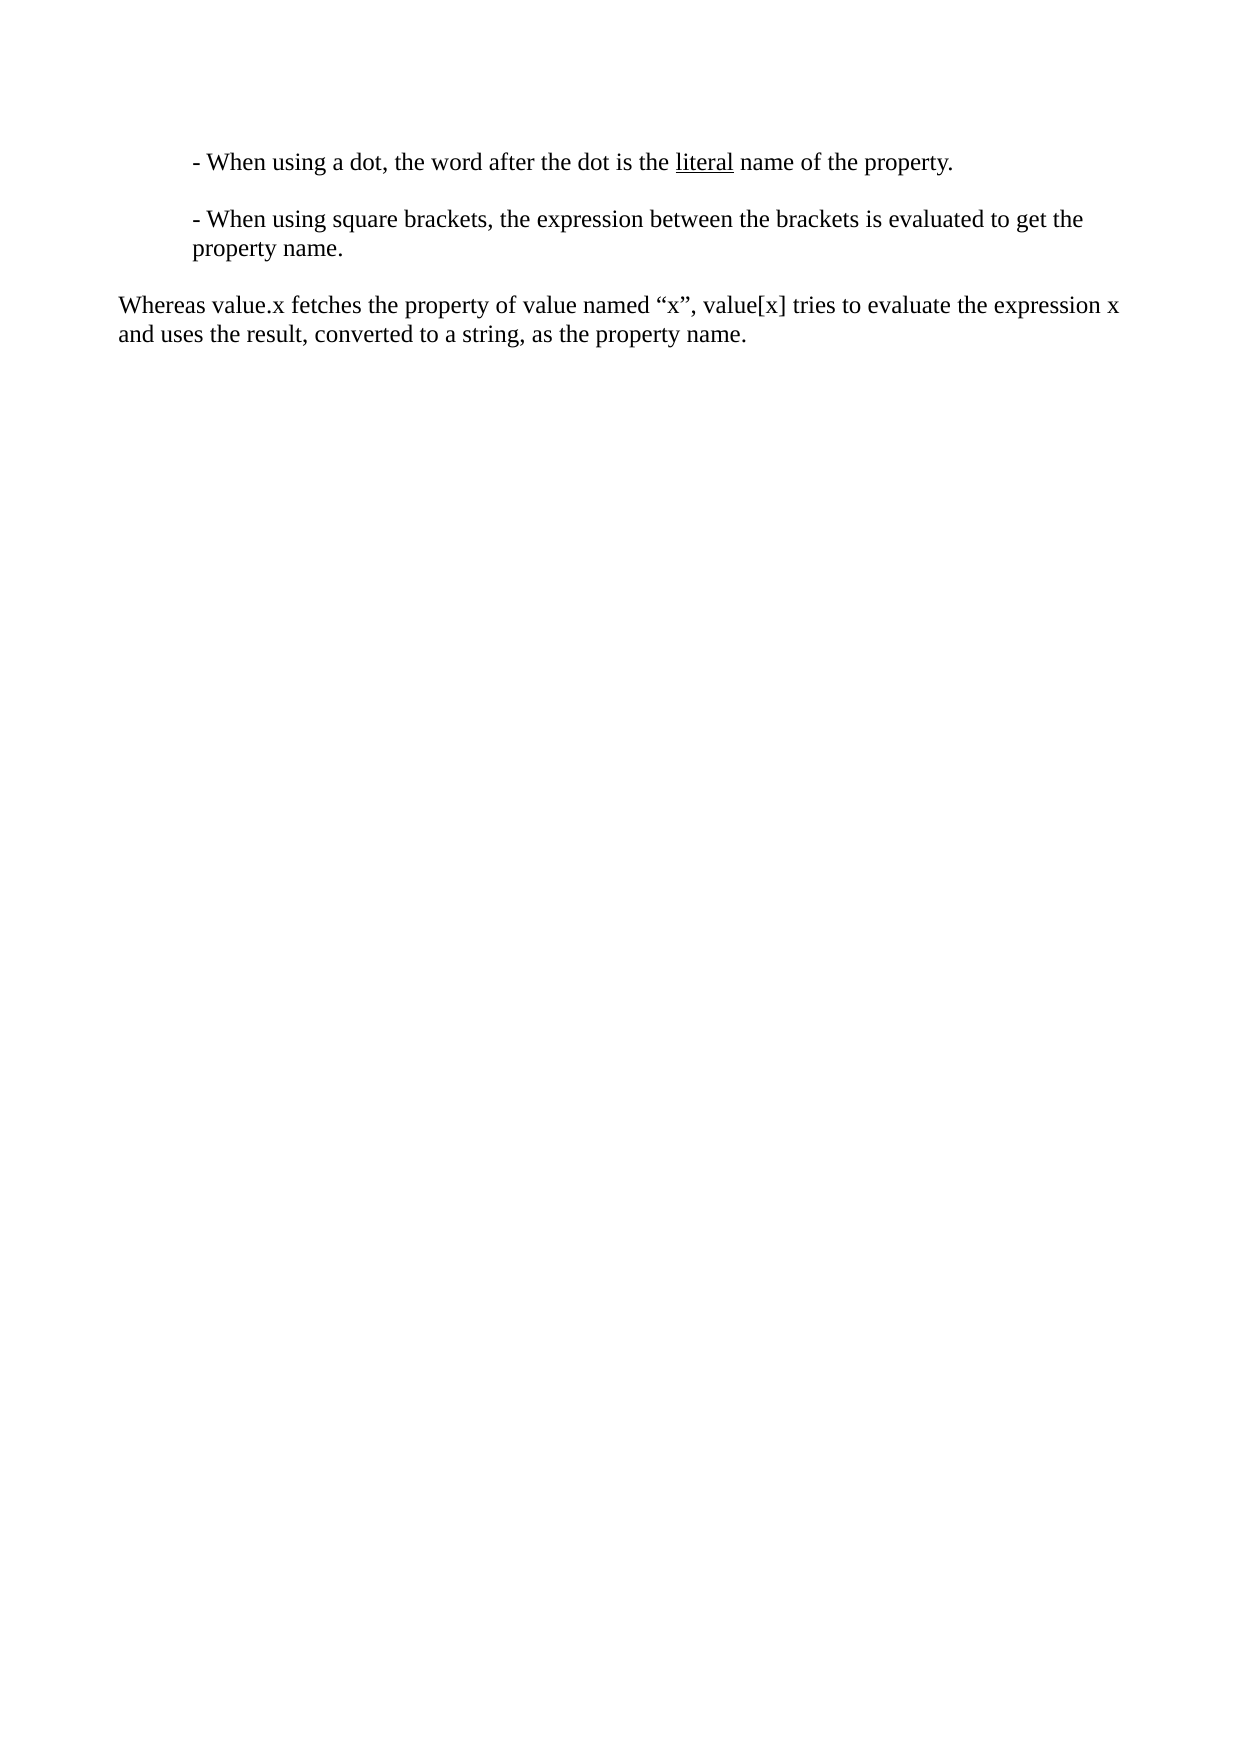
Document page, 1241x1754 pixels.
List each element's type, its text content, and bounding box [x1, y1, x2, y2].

text Whereas value.x fetches the property of value named “x”, value[x] tries to evaluate the expression x and uses the result, converted to a string, as the property name. [118, 291, 1122, 348]
text - When using a dot, the word after the dot is the literal name of the property. [118, 147, 1122, 176]
text - When using square brackets, the expression between the brackets is evaluated to get the property name. [118, 204, 1122, 262]
